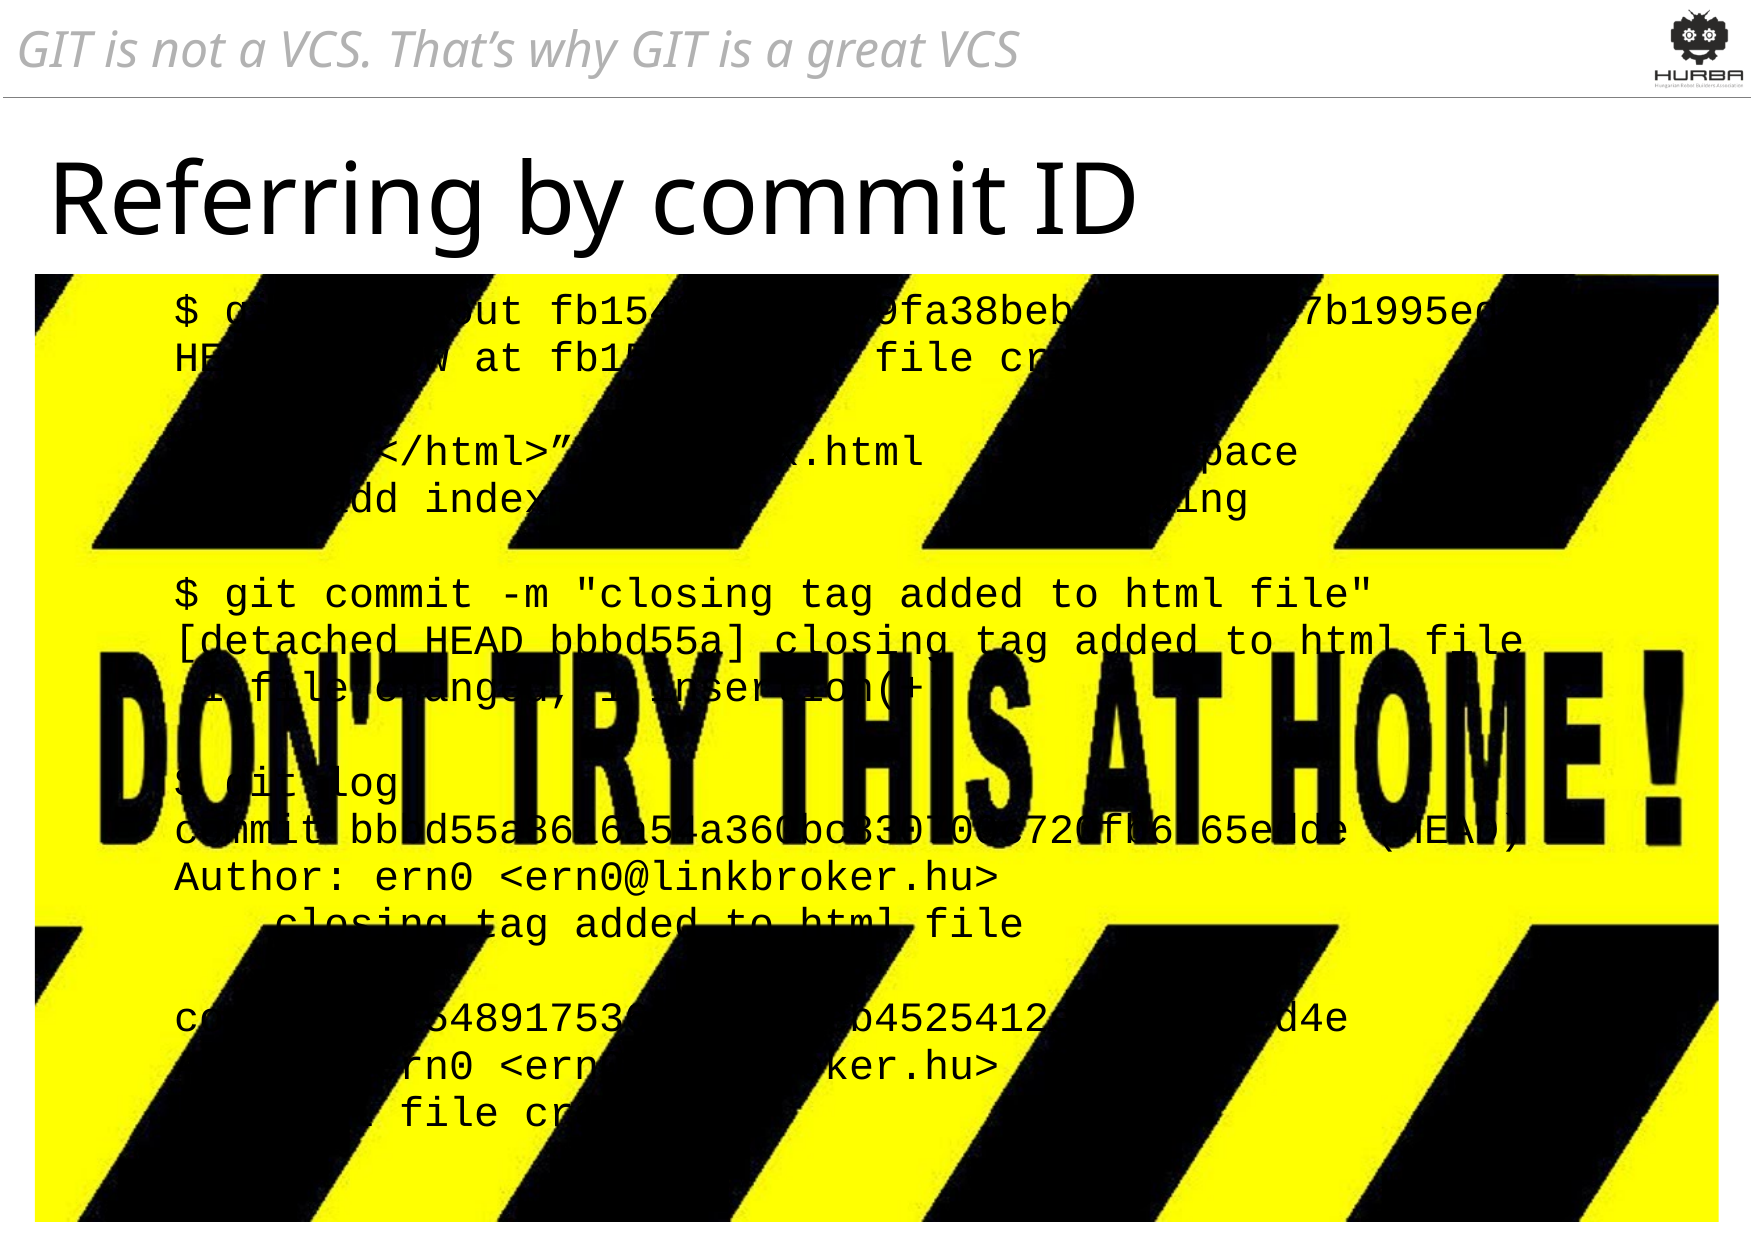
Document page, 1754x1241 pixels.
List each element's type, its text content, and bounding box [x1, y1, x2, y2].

picture [34, 274, 1719, 1222]
text Referring by commit ID [3, 127, 1751, 263]
picture [1644, 3, 1754, 102]
